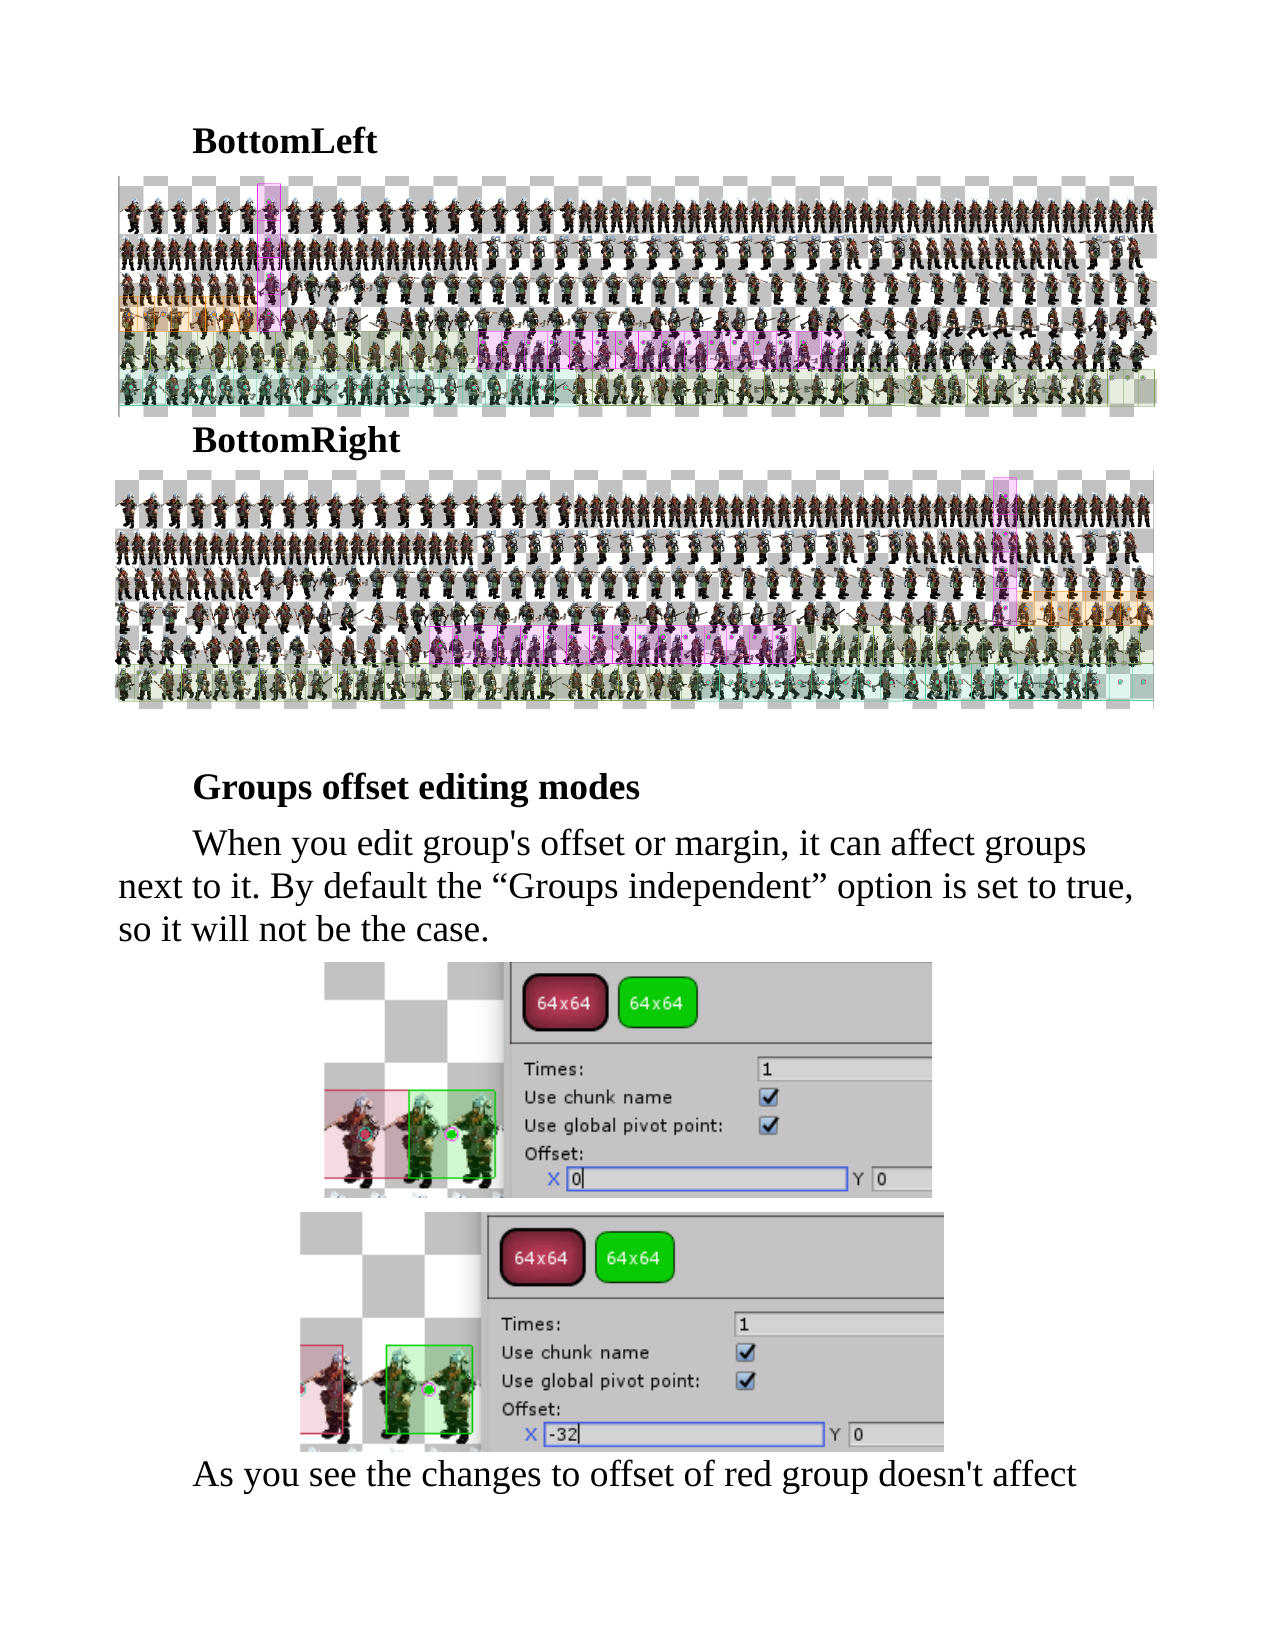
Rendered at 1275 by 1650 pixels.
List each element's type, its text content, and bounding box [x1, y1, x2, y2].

text As you see the changes to offset of red group doesn't affect [118, 962, 1157, 1494]
text Groups offset editing modes [118, 764, 1157, 807]
picture [300, 1212, 944, 1452]
picture [118, 176, 1157, 417]
text BottomLeft [118, 118, 1157, 161]
text When you edit group's offset or margin, it can affect groups next to it. By default the “Groups independent” option is set to true, so it will not be the case. [118, 820, 1157, 949]
picture [324, 962, 933, 1198]
text BottomRight [118, 417, 1157, 460]
picture [115, 470, 1154, 709]
